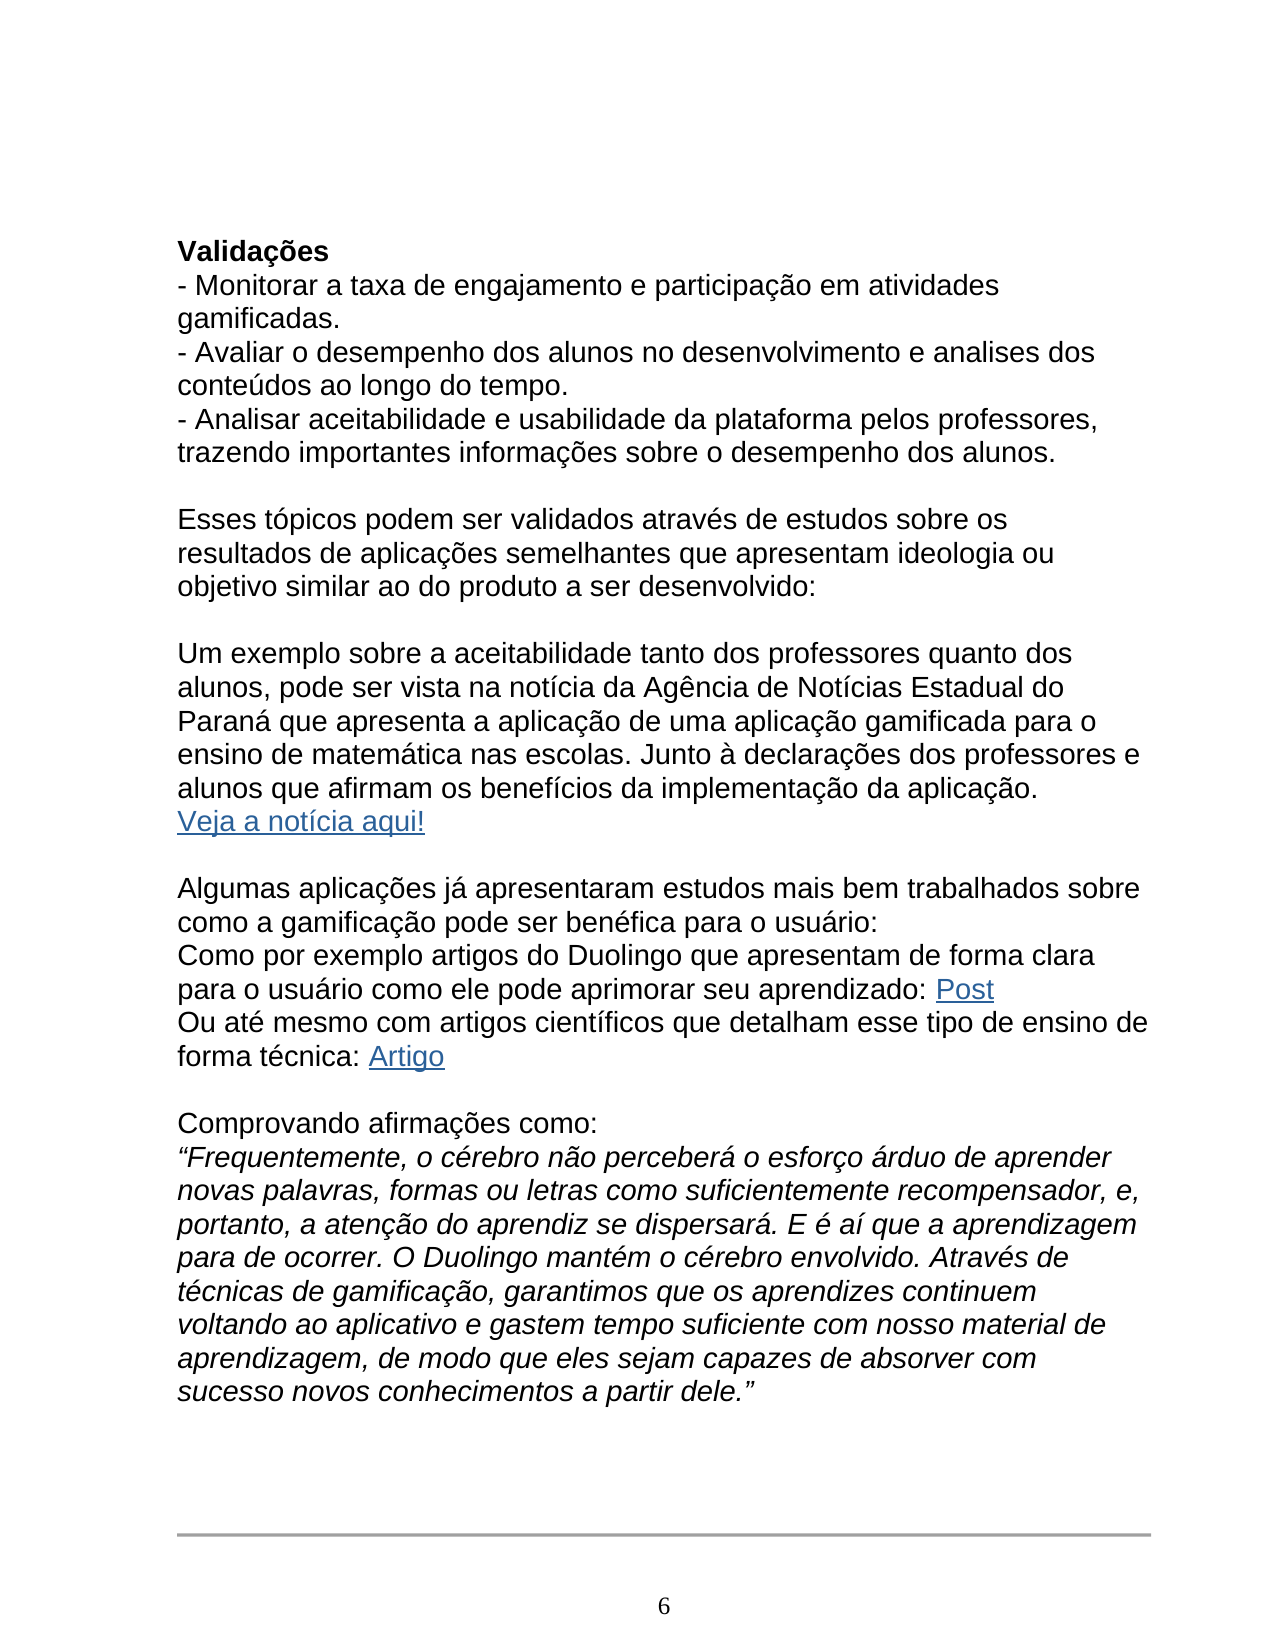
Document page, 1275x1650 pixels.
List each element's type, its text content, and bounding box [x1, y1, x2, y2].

text Validações [177, 234, 1151, 268]
text Ou até mesmo com artigos científicos que detalham esse tipo de ensino de forma técnica: Artigo [177, 1006, 1151, 1073]
text Comprovando afirmações como: [177, 1106, 1151, 1140]
text Como por exemplo artigos do Duolingo que apresentam de forma clara para o usuário como ele pode aprimorar seu aprendizado: Post [177, 938, 1151, 1006]
text - Analisar aceitabilidade e usabilidade da plataforma pelos professores, trazendo importantes informações sobre o desempenho dos alunos. [177, 402, 1151, 469]
text - Monitorar a taxa de engajamento e participação em atividades gamificadas. [177, 268, 1151, 335]
text Algumas aplicações já apresentaram estudos mais bem trabalhados sobre como a gamificação pode ser benéfica para o usuário: [177, 871, 1151, 938]
text Um exemplo sobre a aceitabilidade tanto dos professores quanto dos alunos, pode ser vista na notícia da Agência de Notícias Estadual do Paraná que apresenta a aplicação de uma aplicação gamificada para o ensino de matemática nas escolas. Junto à declarações dos professores e alunos que afirmam os benefícios da implementação da aplicação. [177, 637, 1151, 804]
text Veja a notícia aqui! [177, 804, 1151, 838]
text - Avaliar o desempenho dos alunos no desenvolvimento e analises dos conteúdos ao longo do tempo. [177, 335, 1151, 402]
text “Frequentemente, o cérebro não perceberá o esforço árduo de aprender novas palavras, formas ou letras como suficientemente recompensador, e, portanto, a atenção do aprendiz se dispersará. E é aí que a aprendizagem para de ocorrer. O Duolingo mantém o cérebro envolvido. Através de técnicas de gamificação, garantimos que os aprendizes continuem voltando ao aplicativo e gastem tempo suficiente com nosso material de aprendizagem, de modo que eles sejam capazes de absorver com sucesso novos conhecimentos a partir dele.” [177, 1140, 1151, 1408]
text Esses tópicos podem ser validados através de estudos sobre os resultados de aplicações semelhantes que apresentam ideologia ou objetivo similar ao do produto a ser desenvolvido: [177, 502, 1151, 603]
